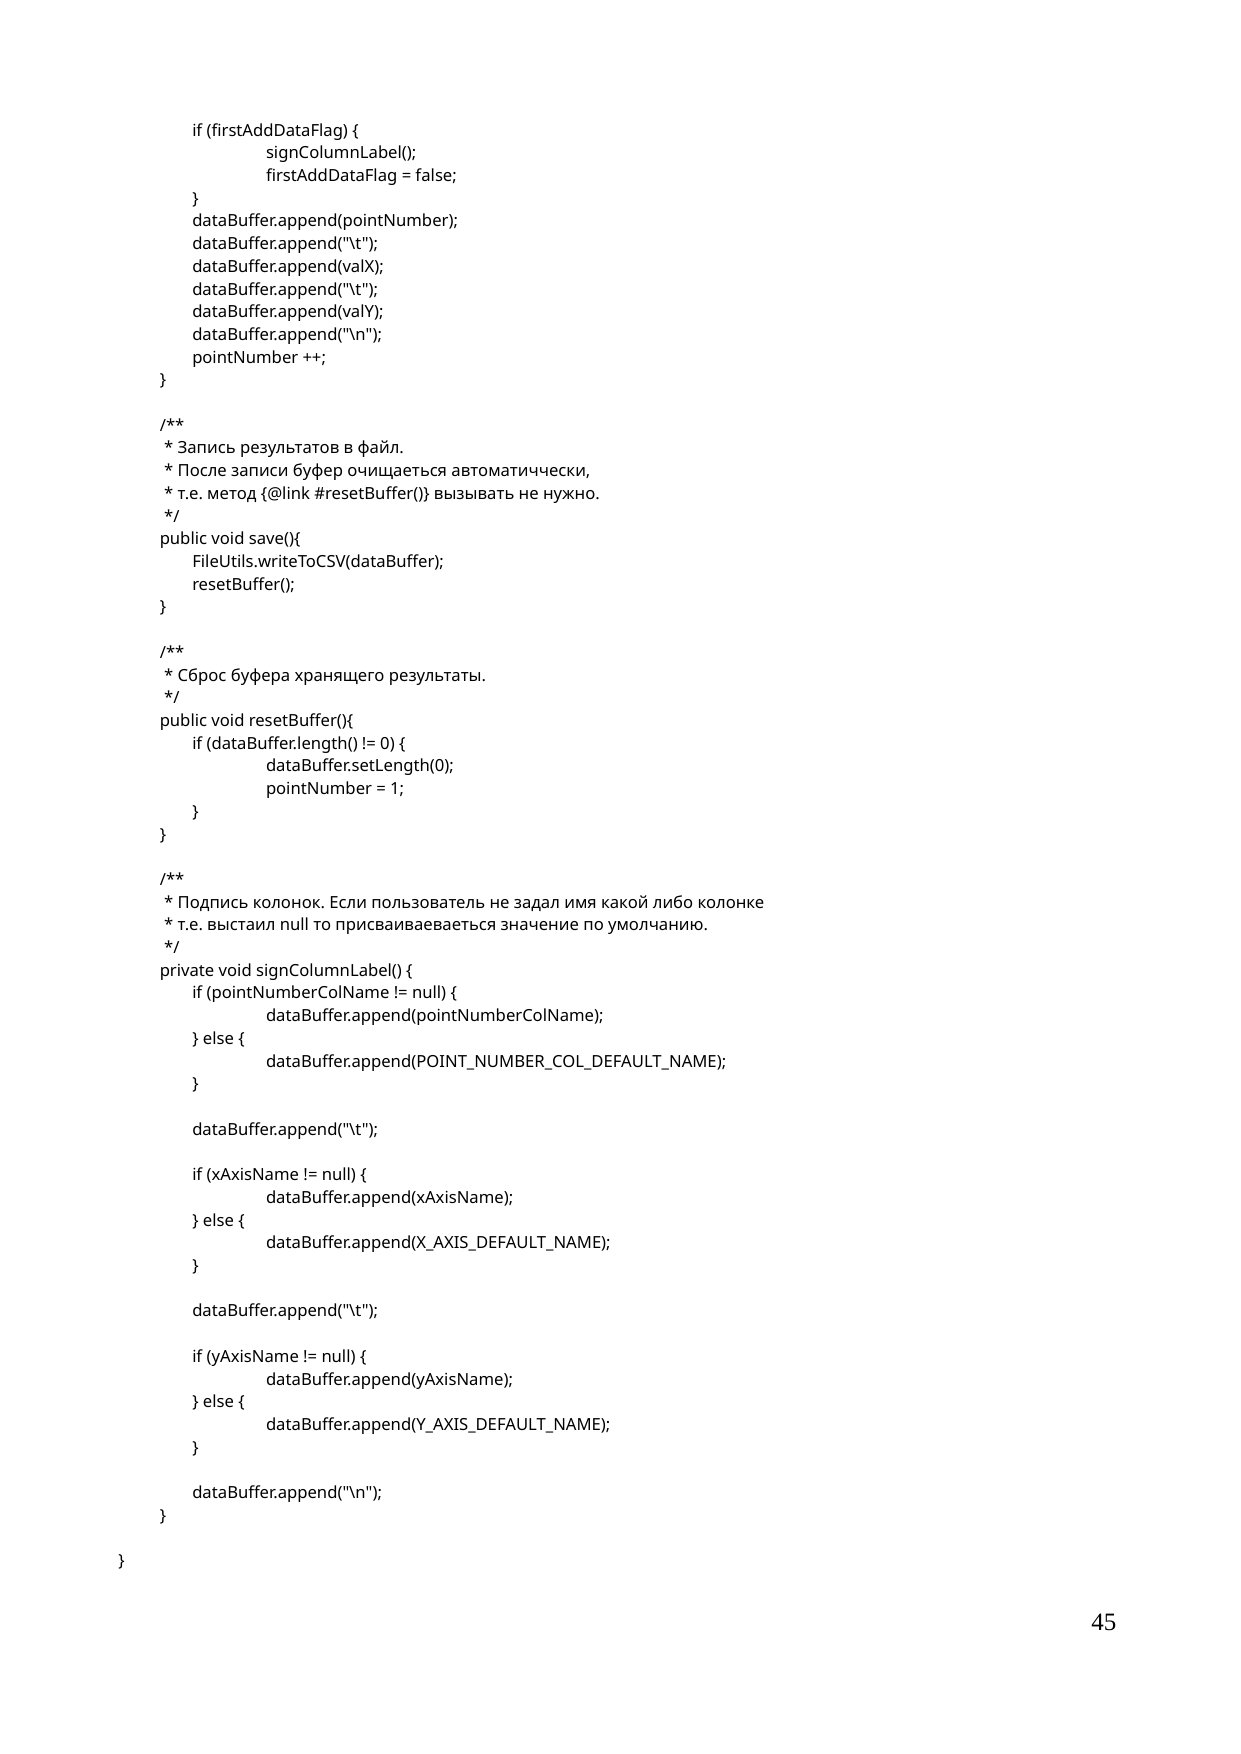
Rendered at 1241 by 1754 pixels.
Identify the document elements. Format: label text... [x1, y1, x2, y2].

text dataBuffer.append(Y_AXIS_DEFAULT_NAME); [118, 1412, 1122, 1435]
text * Подпись колонок. Если пользователь не задал имя какой либо колонке [118, 890, 1122, 913]
text private void signColumnLabel() { [118, 958, 1122, 981]
text if (pointNumberColName != null) { [118, 981, 1122, 1004]
text } [118, 1549, 1122, 1571]
text } [118, 1435, 1122, 1458]
text if (firstAddDataFlag) { [118, 118, 1122, 141]
text dataBuffer.append("\t"); [118, 232, 1122, 254]
text } else { [118, 1208, 1122, 1231]
text } [118, 595, 1122, 618]
text if (dataBuffer.length() != 0) { [118, 731, 1122, 754]
text dataBuffer.append(X_AXIS_DEFAULT_NAME); [118, 1231, 1122, 1253]
text */ [118, 686, 1122, 708]
text dataBuffer.append(valX); [118, 254, 1122, 277]
text } else { [118, 1390, 1122, 1412]
text dataBuffer.append(pointNumber); [118, 209, 1122, 232]
text * После записи буфер очищаеться автоматиччески, [118, 459, 1122, 481]
text signColumnLabel(); [118, 141, 1122, 163]
text } [118, 1072, 1122, 1094]
text public void resetBuffer(){ [118, 708, 1122, 731]
text if (xAxisName != null) { [118, 1163, 1122, 1185]
text dataBuffer.append("\n"); [118, 1481, 1122, 1503]
text firstAddDataFlag = false; [118, 163, 1122, 186]
text dataBuffer.append("\t"); [118, 1117, 1122, 1140]
text * Запись результатов в файл. [118, 436, 1122, 459]
text dataBuffer.append(pointNumberColName); [118, 1004, 1122, 1026]
text } [118, 186, 1122, 209]
text if (yAxisName != null) { [118, 1344, 1122, 1367]
text /** [118, 413, 1122, 436]
text /** [118, 867, 1122, 890]
text dataBuffer.append(xAxisName); [118, 1185, 1122, 1208]
text resetBuffer(); [118, 572, 1122, 595]
text } else { [118, 1026, 1122, 1049]
text } [118, 1253, 1122, 1276]
text pointNumber ++; [118, 345, 1122, 368]
text * т.е. выстаил null то присваиваеваеться значение по умолчанию. [118, 913, 1122, 936]
text FileUtils.writeToCSV(dataBuffer); [118, 549, 1122, 572]
text /** [118, 640, 1122, 663]
text dataBuffer.append(valY); [118, 300, 1122, 322]
text */ [118, 504, 1122, 527]
text } [118, 368, 1122, 391]
text } [118, 822, 1122, 845]
text dataBuffer.append(POINT_NUMBER_COL_DEFAULT_NAME); [118, 1049, 1122, 1072]
text * т.е. метод {@link #resetBuffer()} вызывать не нужно. [118, 481, 1122, 504]
text pointNumber = 1; [118, 777, 1122, 799]
text dataBuffer.append(yAxisName); [118, 1367, 1122, 1390]
text dataBuffer.setLength(0); [118, 754, 1122, 777]
text dataBuffer.append("\n"); [118, 322, 1122, 345]
text dataBuffer.append("\t"); [118, 1299, 1122, 1322]
text } [118, 1503, 1122, 1526]
text public void save(){ [118, 527, 1122, 549]
text * Сброс буфера хранящего результаты. [118, 663, 1122, 686]
text } [118, 799, 1122, 822]
text */ [118, 936, 1122, 958]
text dataBuffer.append("\t"); [118, 277, 1122, 300]
